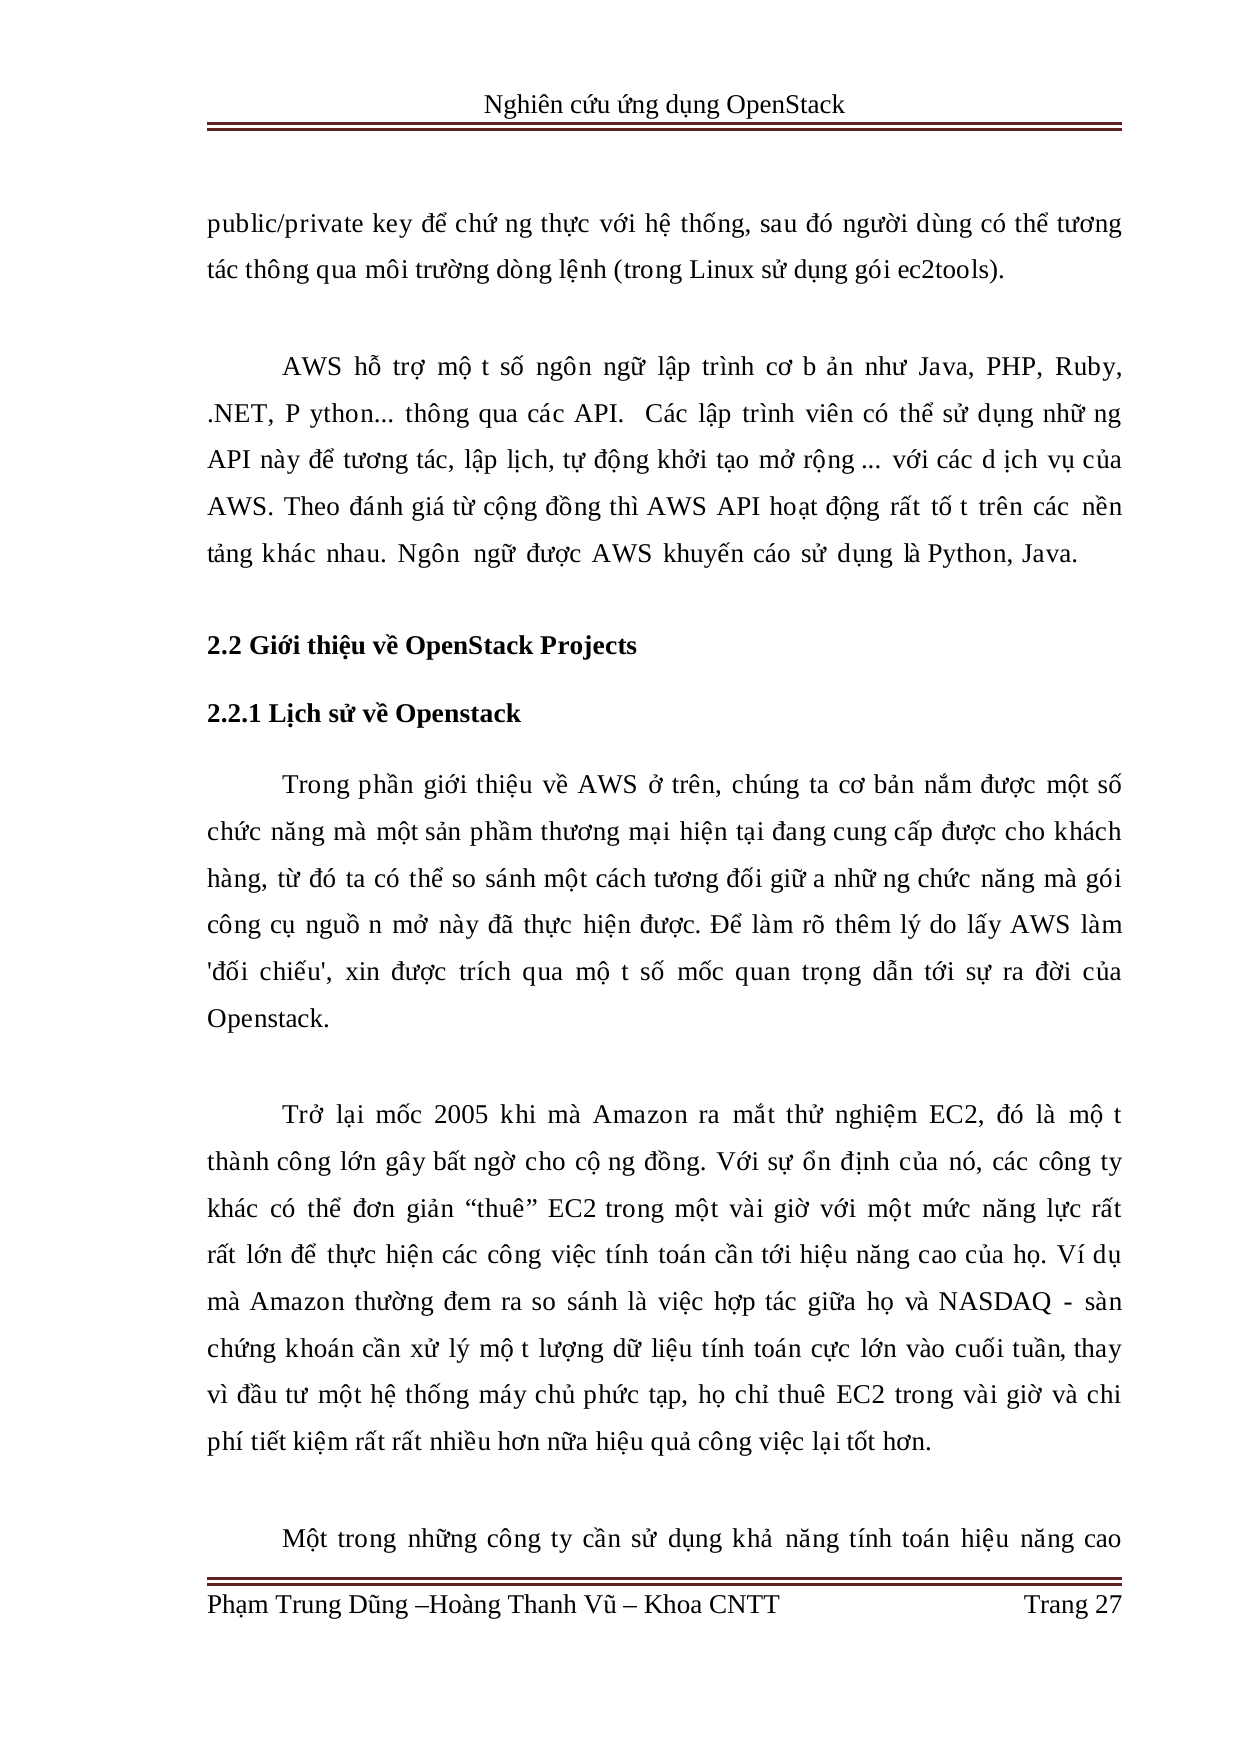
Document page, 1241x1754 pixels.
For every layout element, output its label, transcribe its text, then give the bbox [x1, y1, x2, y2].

text Trong phần giới thiệu về AWS ở trên, chúng ta cơ bản nắm được một số chức năng mà một sản phầm thương mại hiện tại đang cung cấp được cho khách hàng, từ đó ta có thể so sánh một cách tương đối giữ a nhữ ng chức năng mà gói công cụ nguồ n mở này đã thực hiện được. Để làm rõ thêm lý do lấy AWS làm 'đối chiếu', xin được trích qua mộ t số mốc quan trọng dẫn tới sự ra đời của Openstack. [207, 768, 1122, 1033]
subtitle 2.2 Giới thiệu về OpenStack Projects [207, 629, 1122, 660]
subtitle 2.2.1 Lịch sử về Openstack [207, 697, 1122, 728]
text AWS hỗ trợ mộ t số ngôn ngữ lập trình cơ b ản như Java, PHP, Ruby, .NET, P ython... thông qua các API. Các lập trình viên có thể sử dụng nhữ ng API này để tương tác, lập lịch, tự động khởi tạo mở rộng ... với các d ịch vụ của AWS. Theo đánh giá từ cộng đồng thì AWS API hoạt động rất tố t trên các nền tảng khác nhau. Ngôn ngữ được AWS khuyến cáo sử dụng là Python, Java. [207, 350, 1122, 568]
text public/private key để chứ ng thực với hệ thống, sau đó người dùng có thể tương tác thông qua môi trường dòng lệnh (trong Linux sử dụng gói ec2tools). [207, 207, 1122, 284]
text Một trong những công ty cần sử dụng khả năng tính toán hiệu năng cao [207, 1522, 1122, 1553]
text Trở lại mốc 2005 khi mà Amazon ra mắt thử nghiệm EC2, đó là mộ t thành công lớn gây bất ngờ cho cộ ng đồng. Với sự ổn định của nó, các công ty khác có thể đơn giản “thuê” EC2 trong một vài giờ với một mức năng lực rất rất lớn để thực hiện các công việc tính toán cần tới hiệu năng cao của họ. Ví dụ mà Amazon thường đem ra so sánh là việc hợp tác giữa họ và NASDAQ - sàn chứng khoán cần xử lý mộ t lượng dữ liệu tính toán cực lớn vào cuối tuần, thay vì đầu tư một hệ thống máy chủ phức tạp, họ chỉ thuê EC2 trong vài giờ và chi phí tiết kiệm rất rất nhiều hơn nữa hiệu quả công việc lại tốt hơn. [207, 1098, 1122, 1456]
